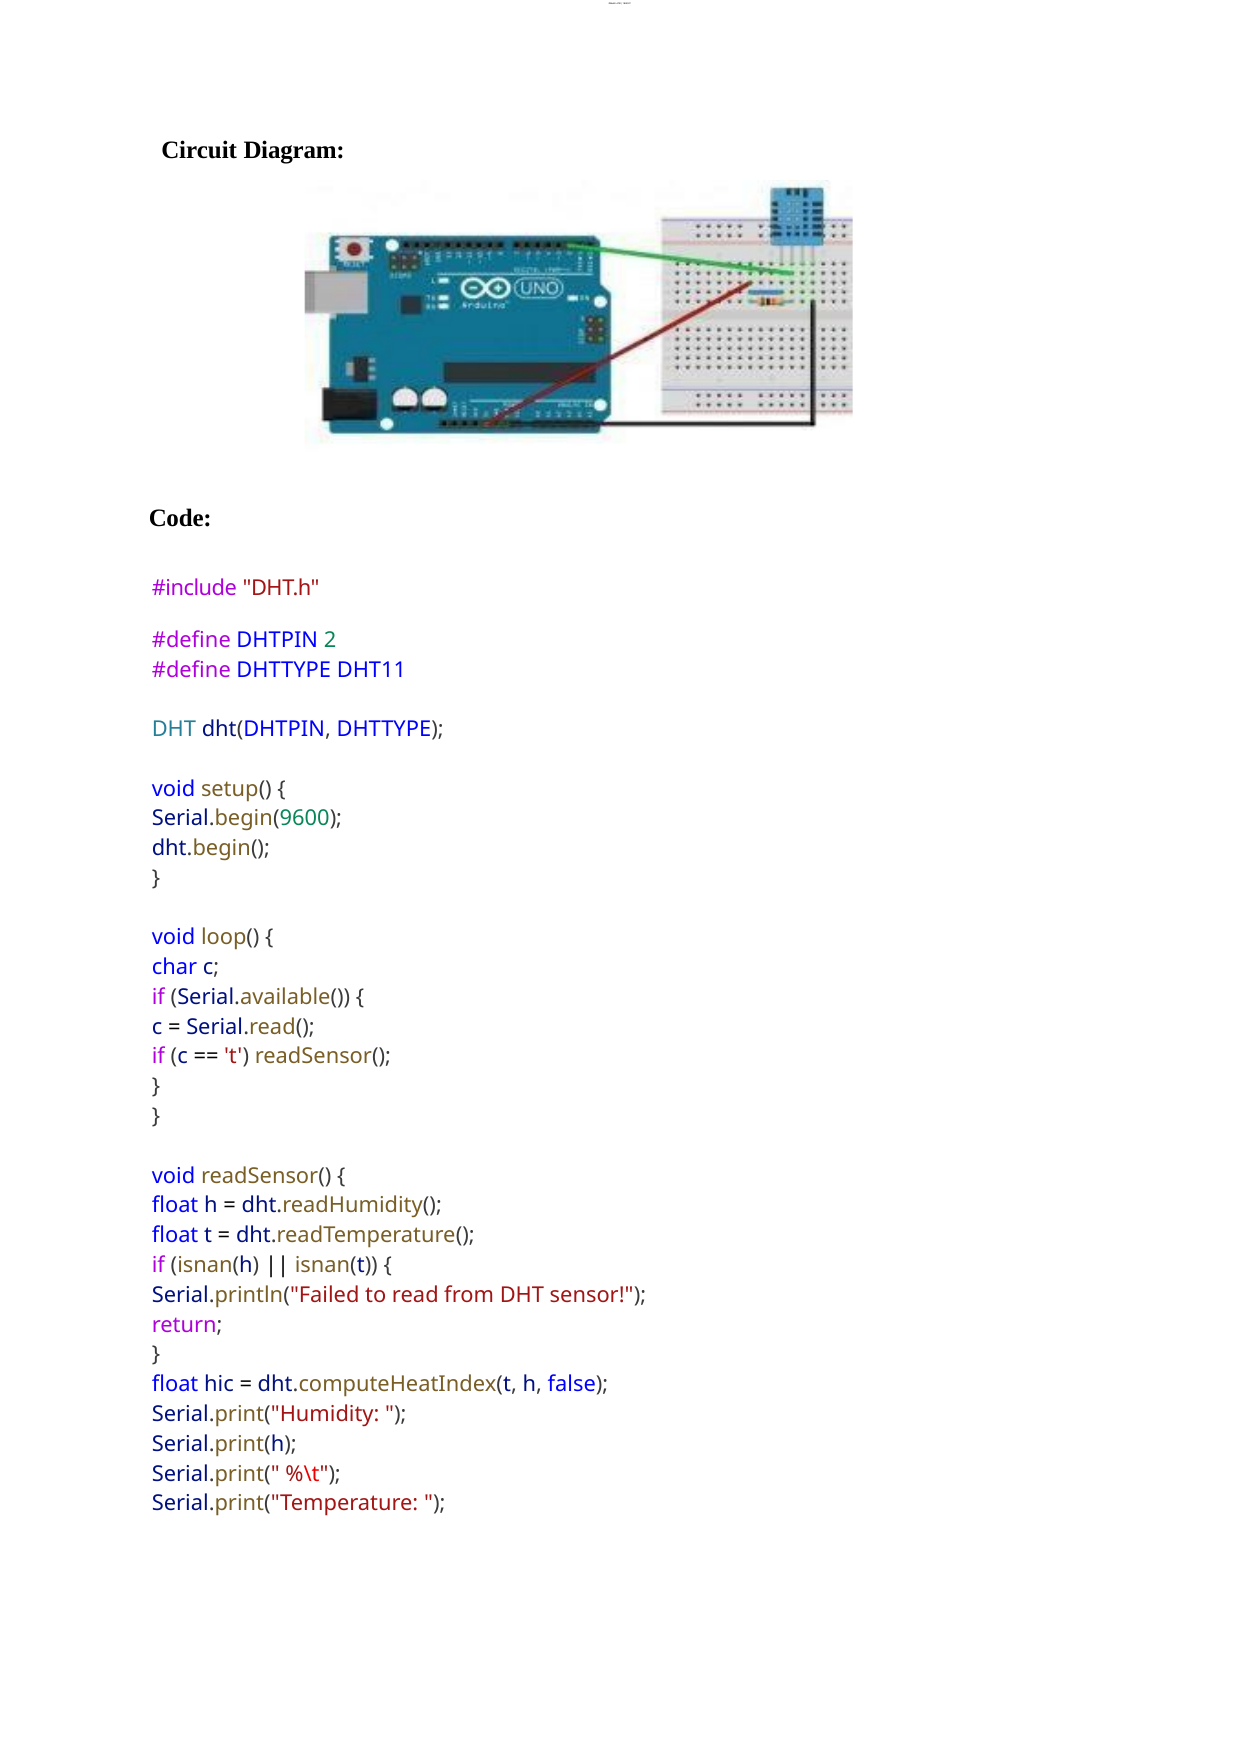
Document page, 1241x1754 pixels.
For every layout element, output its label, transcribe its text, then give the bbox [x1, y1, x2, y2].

text char c; [152, 951, 1108, 981]
text } [152, 862, 1108, 892]
text float h = dht.readHumidity(); [152, 1189, 1108, 1219]
text DHT dht(DHTPIN, DHTTYPE); [152, 713, 1108, 743]
text float hic = dht.computeHeatIndex(t, h, false); [152, 1368, 1108, 1398]
text Serial.print(" %\t"); [152, 1457, 1108, 1487]
picture [304, 180, 853, 452]
text if (isnan(h) || isnan(t)) { [152, 1249, 1108, 1279]
text void loop() { [152, 921, 1108, 951]
text #define DHTTYPE DHT11 [152, 653, 1108, 683]
text void setup() { [152, 772, 1108, 802]
text Code: [148, 503, 1108, 532]
text void readSensor() { [152, 1159, 1108, 1189]
text if (c == 't') readSensor(); [152, 1041, 1108, 1070]
text Serial.print("Humidity: "); [152, 1398, 1108, 1428]
text float t = dht.readTemperature(); [152, 1219, 1108, 1249]
text #include "DHT.h" [152, 572, 1108, 602]
text } [152, 1100, 1108, 1130]
text dht.begin(); [152, 832, 1108, 862]
text c = Serial.read(); [152, 1011, 1108, 1041]
text #define DHTPIN 2 [152, 624, 1108, 653]
text Serial.println("Failed to read from DHT sensor!"); [152, 1279, 1108, 1308]
text return; [152, 1308, 1108, 1338]
text if (Serial.available()) { [152, 981, 1108, 1011]
text Serial.begin(9600); [152, 802, 1108, 832]
text } [152, 1070, 1108, 1100]
text Serial.print("Temperature: "); [152, 1487, 1108, 1517]
subtitle Circuit Diagram: [161, 135, 1108, 164]
text } [152, 1338, 1108, 1368]
text Serial.print(h); [152, 1428, 1108, 1457]
